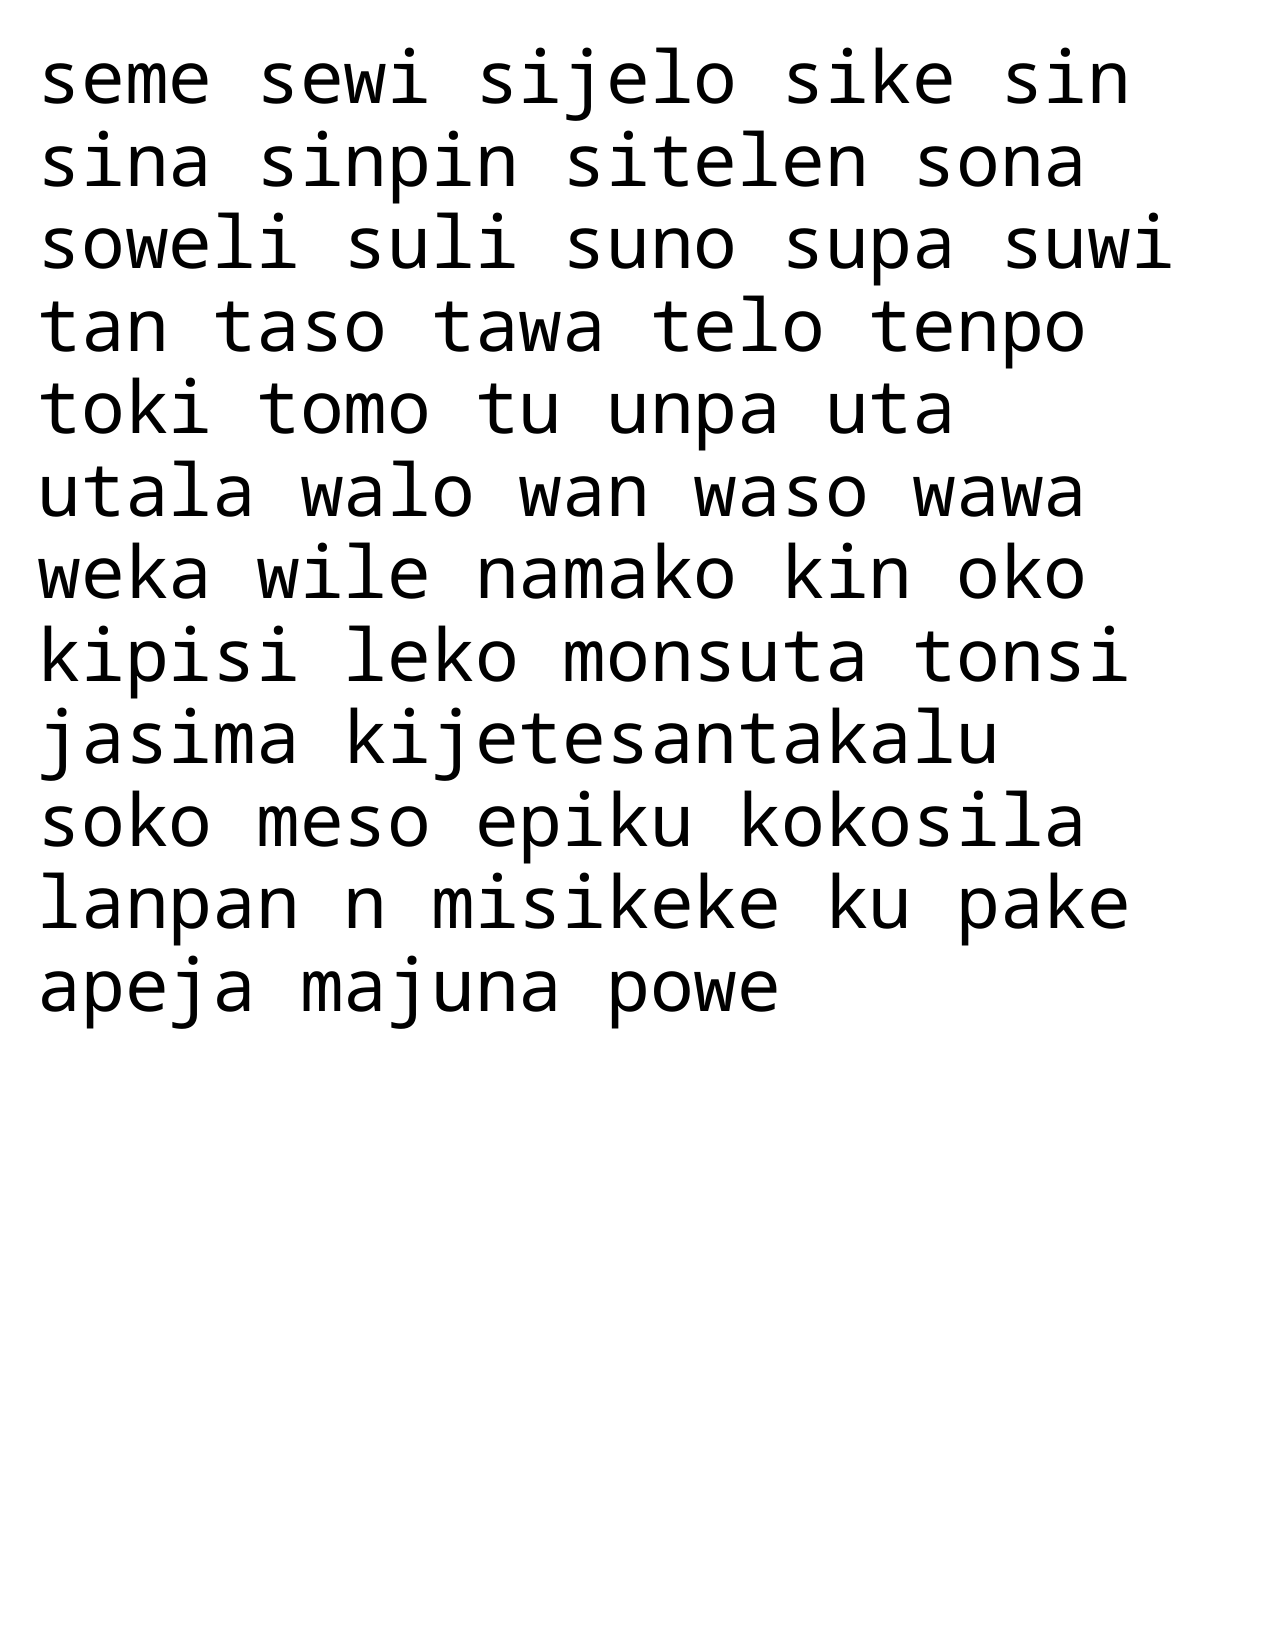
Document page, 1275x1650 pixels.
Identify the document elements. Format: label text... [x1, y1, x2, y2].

text seme sewi sijelo sike sin sina sinpin sitelen sona soweli suli suno supa suwi tan taso tawa telo tenpo toki tomo tu unpa uta utala walo wan waso wawa weka wile namako kin oko kipisi leko monsuta tonsi jasima kijetesantakalu soko meso epiku kokosila lanpan n misikeke ku pake apeja majuna powe [37, 37, 1200, 1027]
